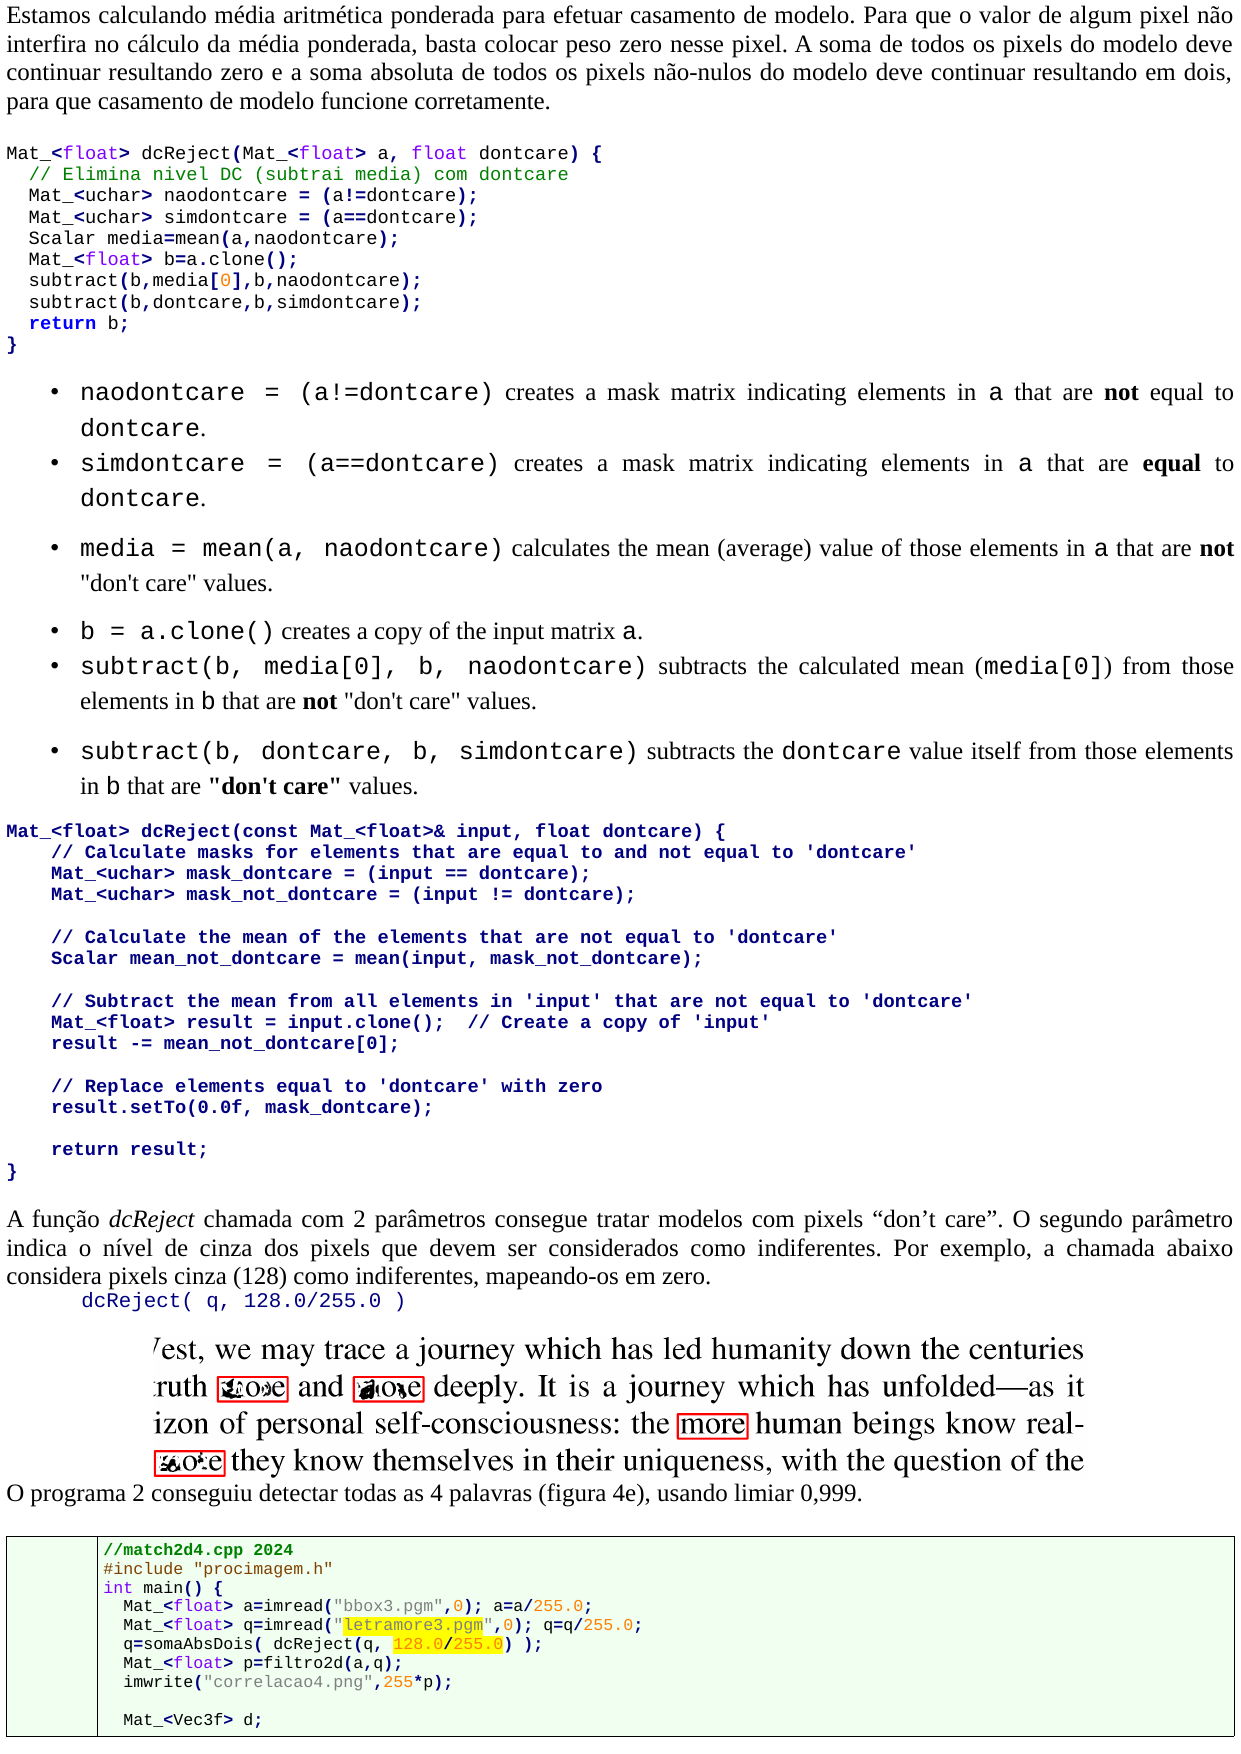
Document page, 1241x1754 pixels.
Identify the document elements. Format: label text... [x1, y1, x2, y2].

text result -= mean_not_dontcare[0]; [6, 1034, 1234, 1055]
text } [6, 335, 1234, 356]
text Mat_<uchar> naodontcare = (a!=dontcare); [6, 186, 1234, 207]
list simdontcare = (a==dontcare) creates a mask matrix indicating elements in a that are equal to dontcare. [50, 448, 1234, 514]
text return result; [6, 1140, 1234, 1161]
text return b; [6, 314, 1234, 335]
text dcReject( q, 128.0/255.0 ) [6, 1290, 1234, 1314]
list subtract(b, dontcare, b, simdontcare) subtracts the dontcare value itself from those elements in b that are "don't care" values. [50, 736, 1234, 802]
text subtract(b,dontcare,b,simdontcare); [6, 292, 1234, 314]
list naodontcare = (a!=dontcare) creates a mask matrix indicating elements in a that are not equal to dontcare. [50, 377, 1234, 443]
text // Replace elements equal to 'dontcare' with zero [6, 1076, 1234, 1098]
text result.setTo(0.0f, mask_dontcare); [6, 1098, 1234, 1119]
text // Elimina nivel DC (subtrai media) com dontcare [6, 165, 1234, 186]
text Mat_<uchar> mask_dontcare = (input == dontcare); [6, 864, 1234, 885]
text Mat_<float> b=a.clone(); [6, 250, 1234, 271]
text Scalar media=mean(a,naodontcare); [6, 229, 1234, 250]
text Estamos calculando média aritmética ponderada para efetuar casamento de modelo. Para que o valor de algum pixel não interfira no cálculo da média ponderada, basta colocar peso zero nesse pixel. A soma de todos os pixels do modelo deve continuar resultando zero e a soma absoluta de todos os pixels não-nulos do modelo deve continuar resultando em dois, para que casamento de modelo funcione corretamente. [6, 0, 1234, 115]
list subtract(b, media[0], b, naodontcare) subtracts the calculated mean (media[0]) from those elements in b that are not "don't care" values. [50, 651, 1234, 717]
text Scalar mean_not_dontcare = mean(input, mask_not_dontcare); [6, 949, 1234, 970]
text Mat_<float> result = input.clone(); // Create a copy of 'input' [6, 1013, 1234, 1034]
text // Calculate masks for elements that are equal to and not equal to 'dontcare' [6, 843, 1234, 864]
table_header [7, 1537, 97, 1736]
text // Calculate the mean of the elements that are not equal to 'dontcare' [6, 928, 1234, 949]
list media = mean(a, naodontcare) calculates the mean (average) value of those elements in a that are not "don't care" values. [50, 533, 1234, 597]
text A função dcReject chamada com 2 parâmetros consegue tratar modelos com pixels “don’t care”. O segundo parâmetro indica o nível de cinza dos pixels que devem ser considerados como indiferentes. Por exemplo, a chamada abaixo considera pixels cinza (128) como indiferentes, mapeando-os em zero. [6, 1204, 1234, 1290]
text O programa 2 conseguiu detectar todas as 4 palavras (figura 4e), usando limiar 0,999. [6, 1478, 1234, 1507]
text Mat_<uchar> mask_not_dontcare = (input != dontcare); [6, 885, 1234, 906]
text // Subtract the mean from all elements in 'input' that are not equal to 'dontcare' [6, 991, 1234, 1013]
list b = a.clone() creates a copy of the input matrix a. [50, 616, 1234, 647]
text Mat_<float> dcReject(const Mat_<float>& input, float dontcare) { [6, 821, 1234, 843]
picture [153, 1337, 1087, 1479]
table_header //match2d4.cpp 2024 #include "procimagem.h" int main() { Mat_<float> a=imread("bbox3.pgm",0); a=a/255.0; Mat_<float> q=imread("letramore3.pgm",0); q=q/255.0; q=somaAbsDois( dcReject(q, 128.0/255.0) ); Mat_<float> p=filtro2d(a,q); imwrite("correlacao4.png",255*p); Mat_<Vec3f> d; [98, 1537, 1234, 1736]
text Mat_<float> dcReject(Mat_<float> a, float dontcare) { [6, 144, 1234, 165]
text subtract(b,media[0],b,naodontcare); [6, 271, 1234, 292]
text } [6, 1161, 1234, 1183]
text Mat_<uchar> simdontcare = (a==dontcare); [6, 207, 1234, 229]
